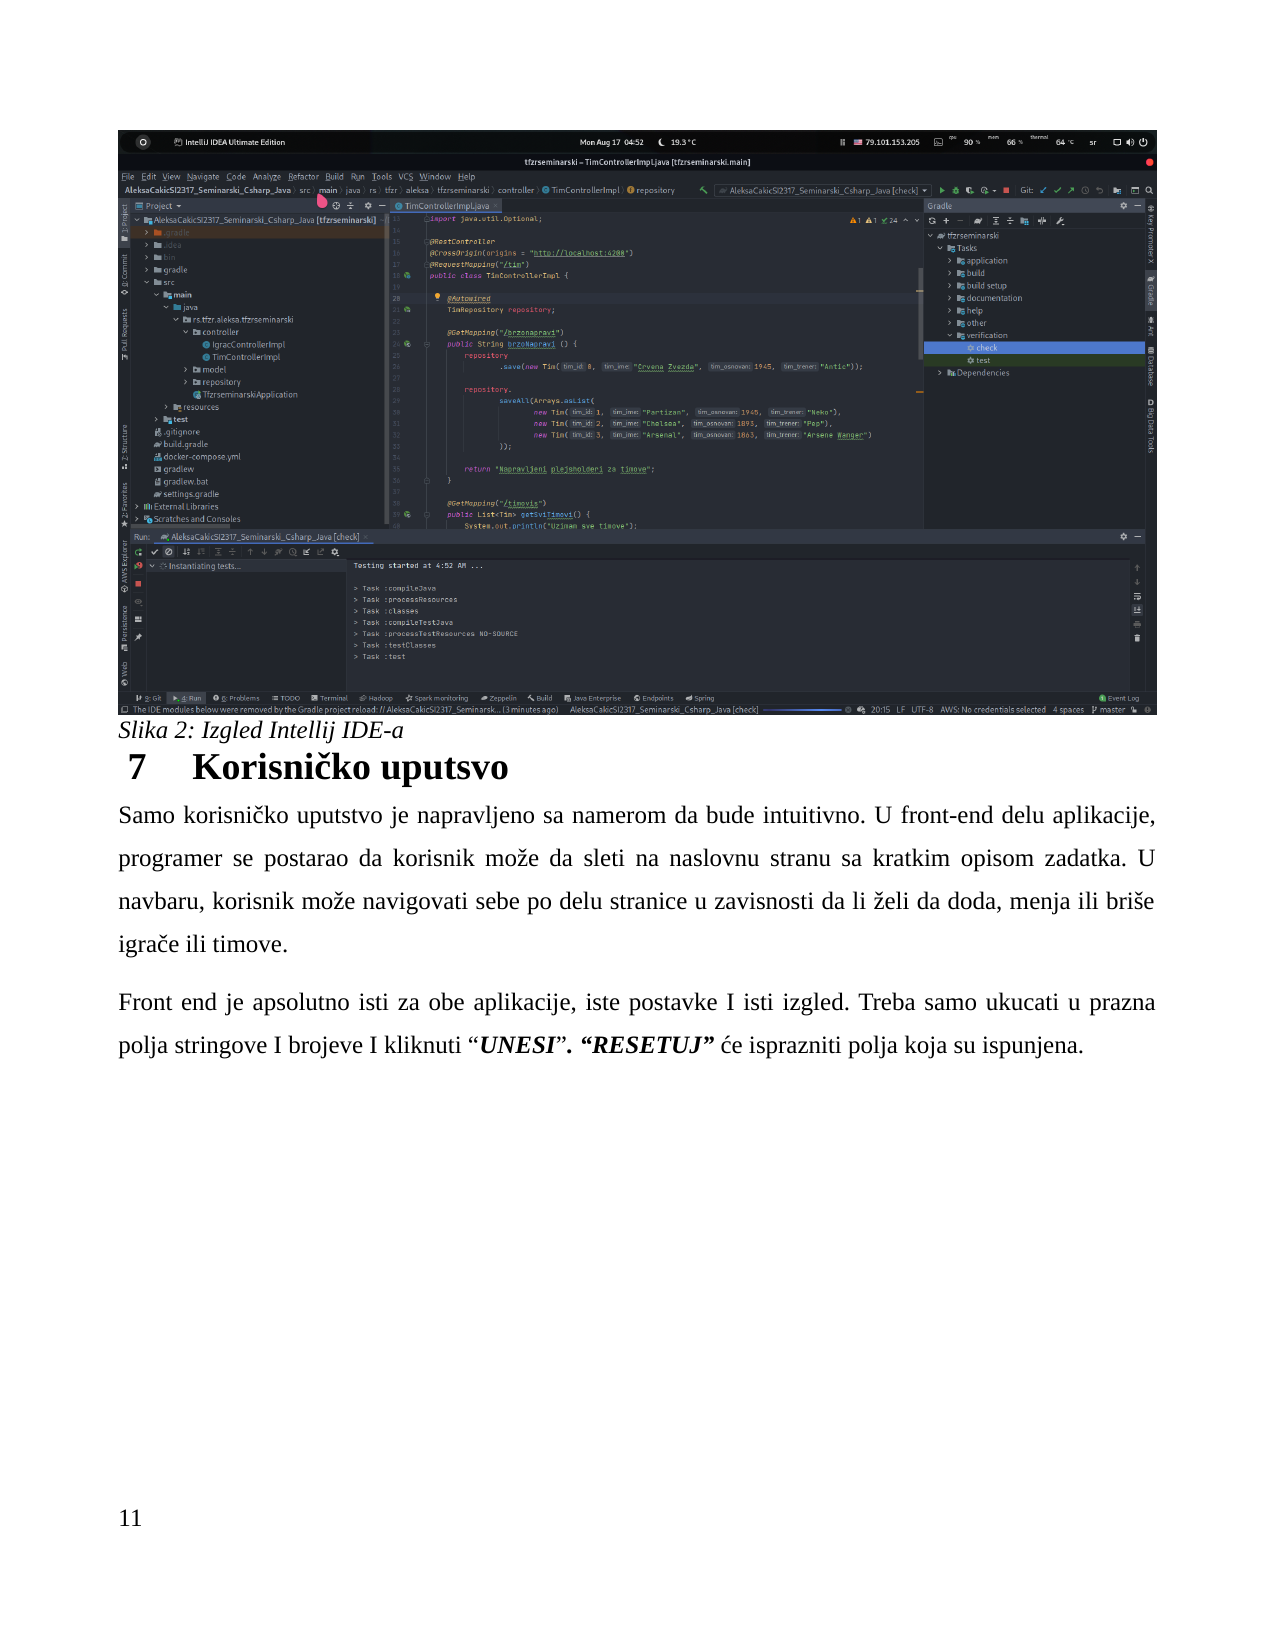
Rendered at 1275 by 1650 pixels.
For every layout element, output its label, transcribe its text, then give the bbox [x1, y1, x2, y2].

subtitle Korisničko uputsvo [118, 744, 1157, 787]
text Samo korisničko uputstvo je napravljeno sa namerom da bude intuitivno. U front-end delu aplikacije, programer se postarao da korisnik može da sleti na naslovnu stranu sa kratkim opisom zadatka. U navbaru, korisnik može navigovati sebe po delu stranice u zavisnosti da li želi da doda, menja ili briše igrače ili timove. [118, 800, 1157, 958]
text Slika 2: Izgled Intellij IDE-a [118, 715, 1157, 744]
text Front end je apsolutno isti za obe aplikacije, iste postavke I isti izgled. Treba samo ukucati u prazna polja stringove I brojeve I kliknuti “UNESI”. “RESETUJ” će isprazniti polja koja su ispunjena. [118, 987, 1157, 1059]
subtitle [118, 118, 1157, 130]
picture [118, 130, 1157, 715]
